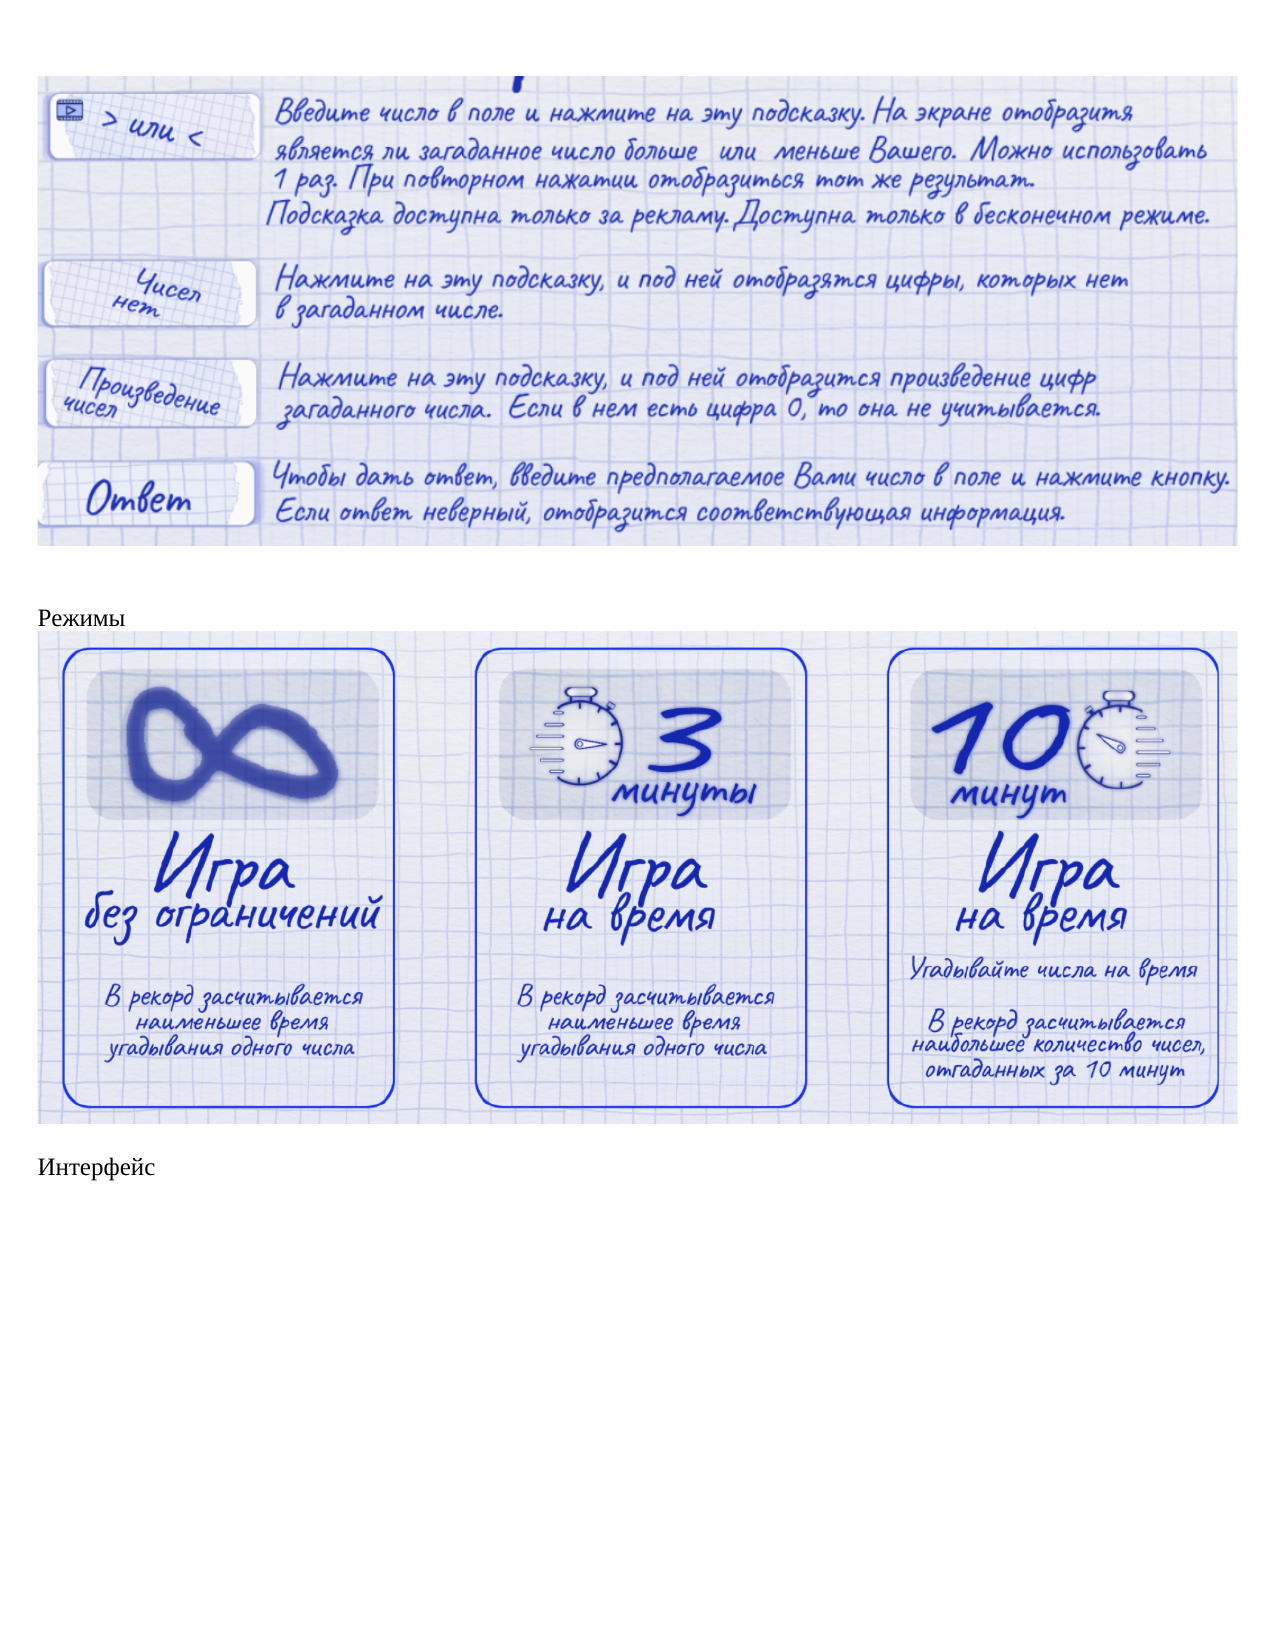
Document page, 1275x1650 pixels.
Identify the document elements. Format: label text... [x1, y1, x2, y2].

picture [37, 631, 1238, 1124]
text Интерфейс [37, 1152, 1237, 1181]
text Режимы [37, 603, 1237, 631]
picture [37, 76, 1238, 546]
